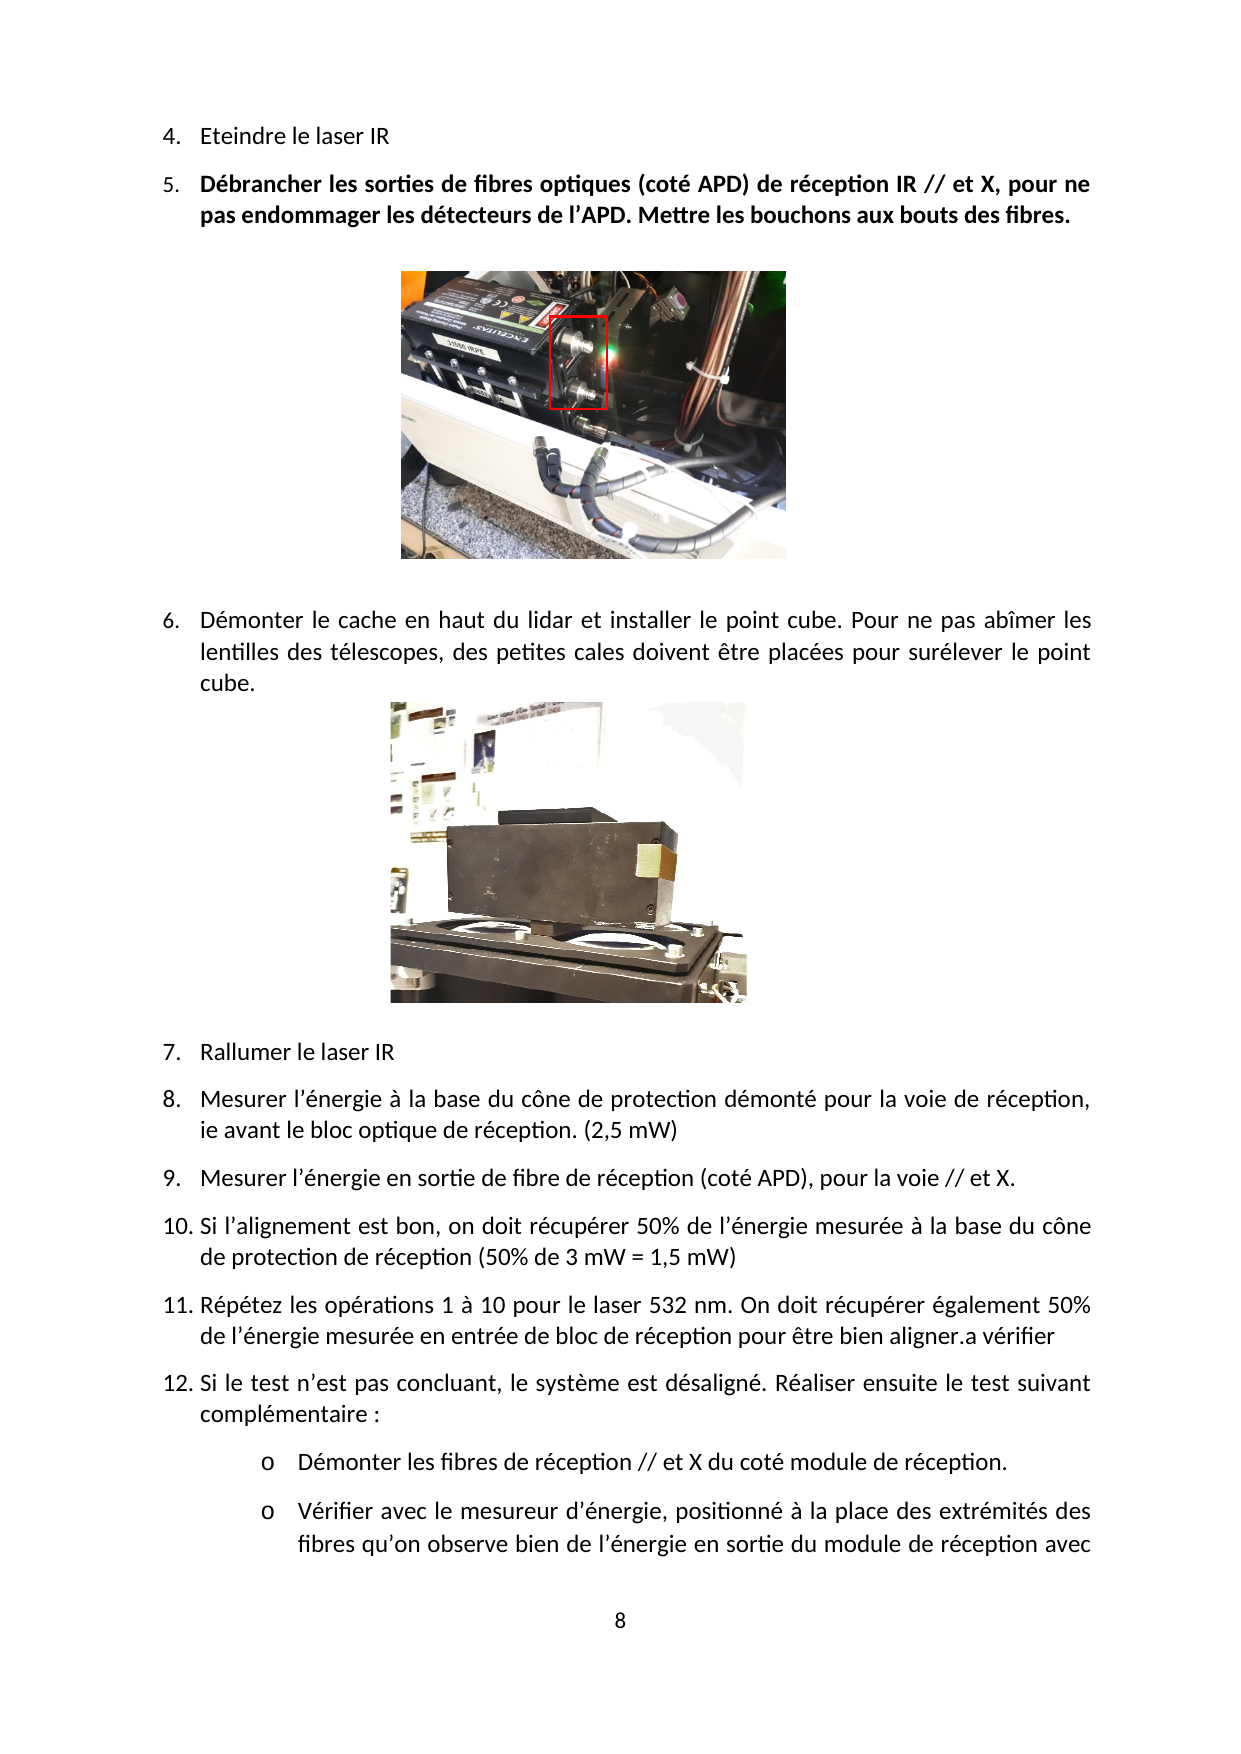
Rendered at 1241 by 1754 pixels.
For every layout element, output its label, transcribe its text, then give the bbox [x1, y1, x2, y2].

list Eteindre le laser IR [162, 120, 1093, 151]
list Rallumer le laser IR [162, 1036, 1093, 1066]
list Répétez les opérations 1 à 10 pour le laser 532 nm. On doit récupérer également 50% de l’énergie mesurée en entrée de bloc de réception pour être bien aligner.a vérifier [162, 1289, 1093, 1350]
list Mesurer l’énergie à la base du cône de protection démonté pour la voie de réception, ie avant le bloc optique de réception. (2,5 mW) [162, 1084, 1093, 1145]
list Débrancher les sorties de fibres optiques (coté APD) de réception IR // et X, pour ne pas endommager les détecteurs de l’APD. Mettre les bouchons aux bouts des fibres. [162, 168, 1093, 229]
list Démonter le cache en haut du lidar et installer le point cube. Pour ne pas abîmer les lentilles des télescopes, des petites cales doivent être placées pour surélever le point cube. [162, 605, 1093, 697]
list Si le test n’est pas concluant, le système est désaligné. Réaliser ensuite le test suivant complémentaire : [162, 1368, 1093, 1429]
list Démonter les fibres de réception // et X du coté module de réception. [260, 1446, 1093, 1478]
list Si l’alignement est bon, on doit récupérer 50% de l’énergie mesurée à la base du cône de protection de réception (50% de 3 mW = 1,5 mW) [162, 1210, 1093, 1272]
list Mesurer l’énergie en sortie de fibre de réception (coté APD), pour la voie // et X. [162, 1162, 1093, 1193]
list Vérifier avec le mesureur d’énergie, positionné à la place des extrémités des fibres qu’on observe bien de l’énergie en sortie du module de réception avec [260, 1495, 1093, 1558]
